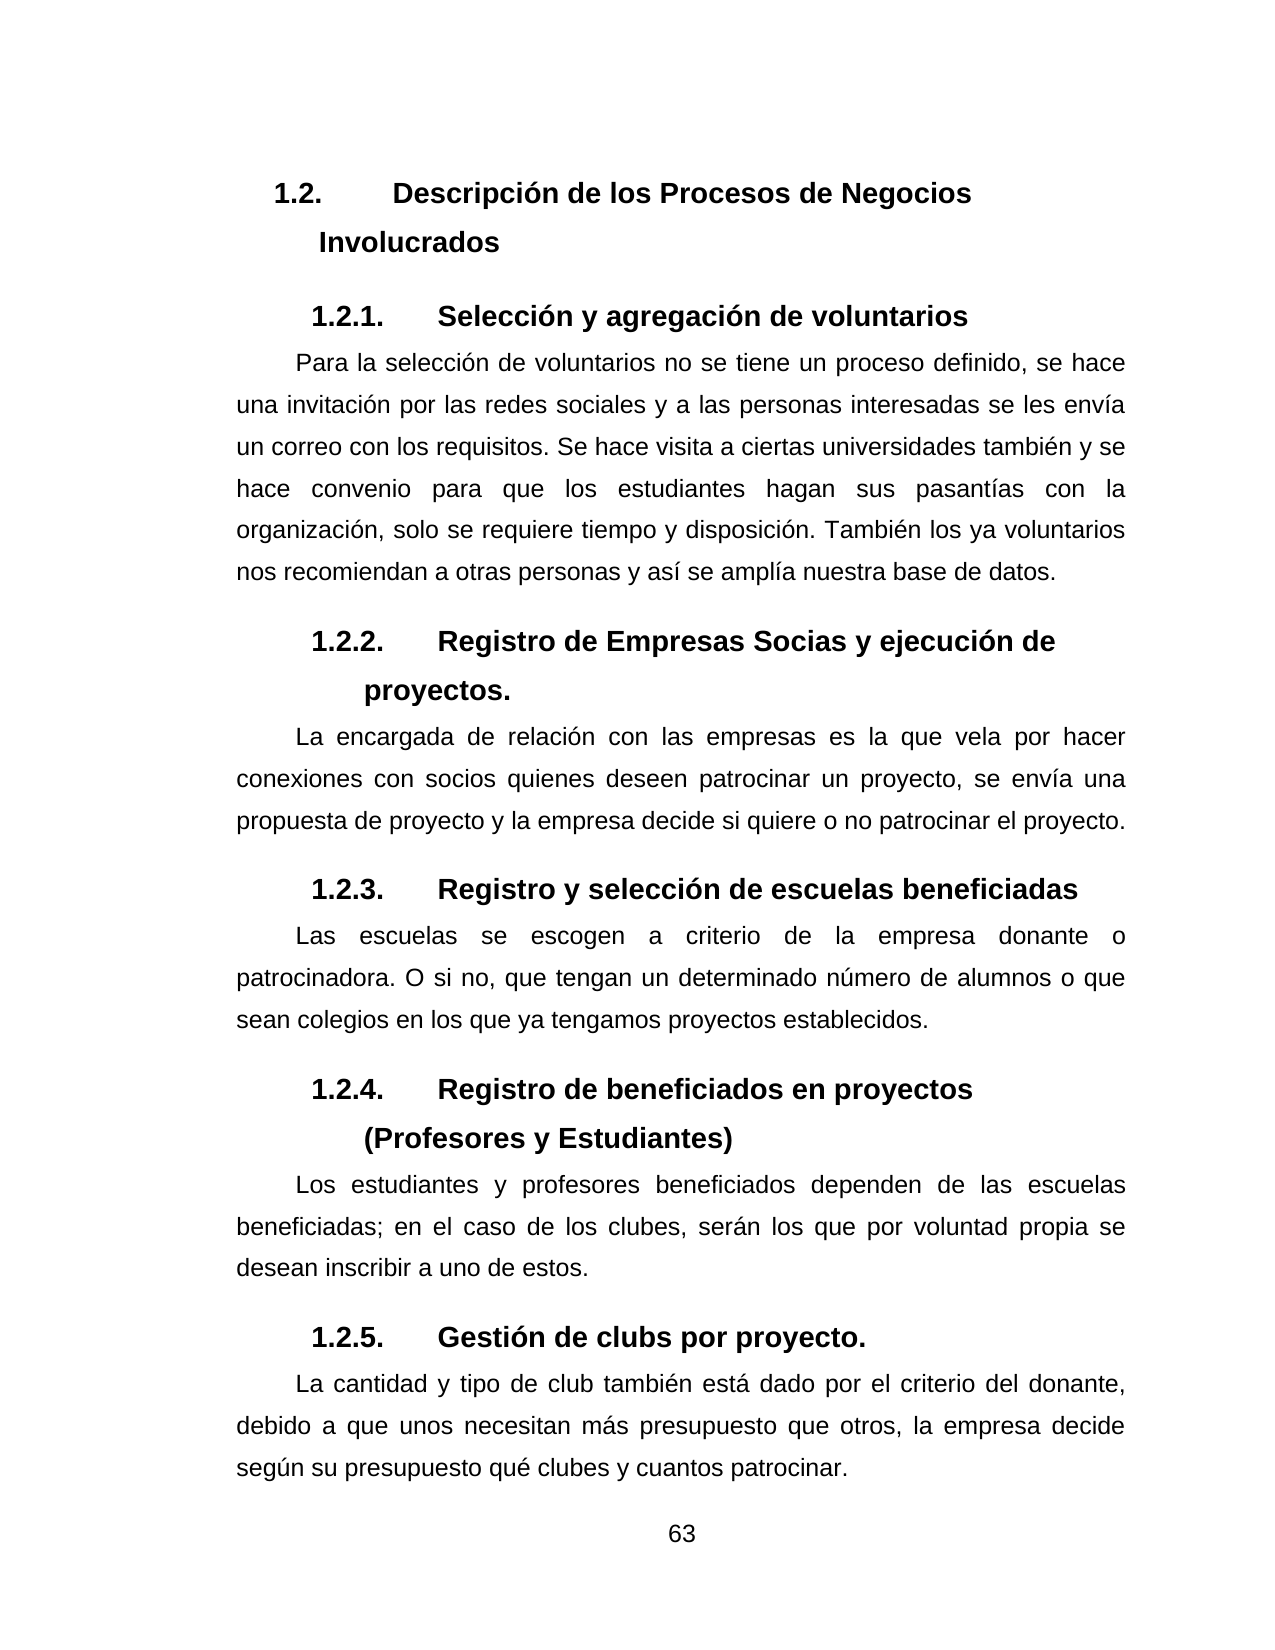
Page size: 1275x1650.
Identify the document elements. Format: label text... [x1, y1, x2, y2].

subtitle Registro y selección de escuelas beneficiadas [311, 873, 1127, 906]
subtitle Selección y agregación de voluntarios [311, 300, 1127, 332]
text Los estudiantes y profesores beneficiados dependen de las escuelas beneficiadas; en el caso de los clubes, serán los que por voluntad propia se desean inscribir a uno de estos. [236, 1171, 1127, 1282]
subtitle Descripción de los Procesos de Negocios Involucrados [274, 177, 1127, 259]
text Las escuelas se escogen a criterio de la empresa donante o patrocinadora. O si no, que tengan un determinado número de alumnos o que sean colegios en los que ya tengamos proyectos establecidos. [236, 922, 1127, 1034]
subtitle Registro de Empresas Socias y ejecución de proyectos. [311, 625, 1127, 706]
text Para la selección de voluntarios no se tiene un proceso definido, se hace una invitación por las redes sociales y a las personas interesadas se les envía un correo con los requisitos. Se hace visita a ciertas universidades también y se hace convenio para que los estudiantes hagan sus pasantías con la organización, solo se requiere tiempo y disposición. También los ya voluntarios nos recomiendan a otras personas y así se amplía nuestra base de datos. [236, 349, 1127, 586]
subtitle Registro de beneficiados en proyectos (Profesores y Estudiantes) [311, 1073, 1127, 1154]
text La encargada de relación con las empresas es la que vela por hacer conexiones con socios quienes deseen patrocinar un proyecto, se envía una propuesta de proyecto y la empresa decide si quiere o no patrocinar el proyecto. [236, 723, 1127, 834]
subtitle Gestión de clubs por proyecto. [311, 1321, 1127, 1354]
text La cantidad y tipo de club también está dado por el criterio del donante, debido a que unos necesitan más presupuesto que otros, la empresa decide según su presupuesto qué clubes y cuantos patrocinar. [236, 1370, 1127, 1482]
